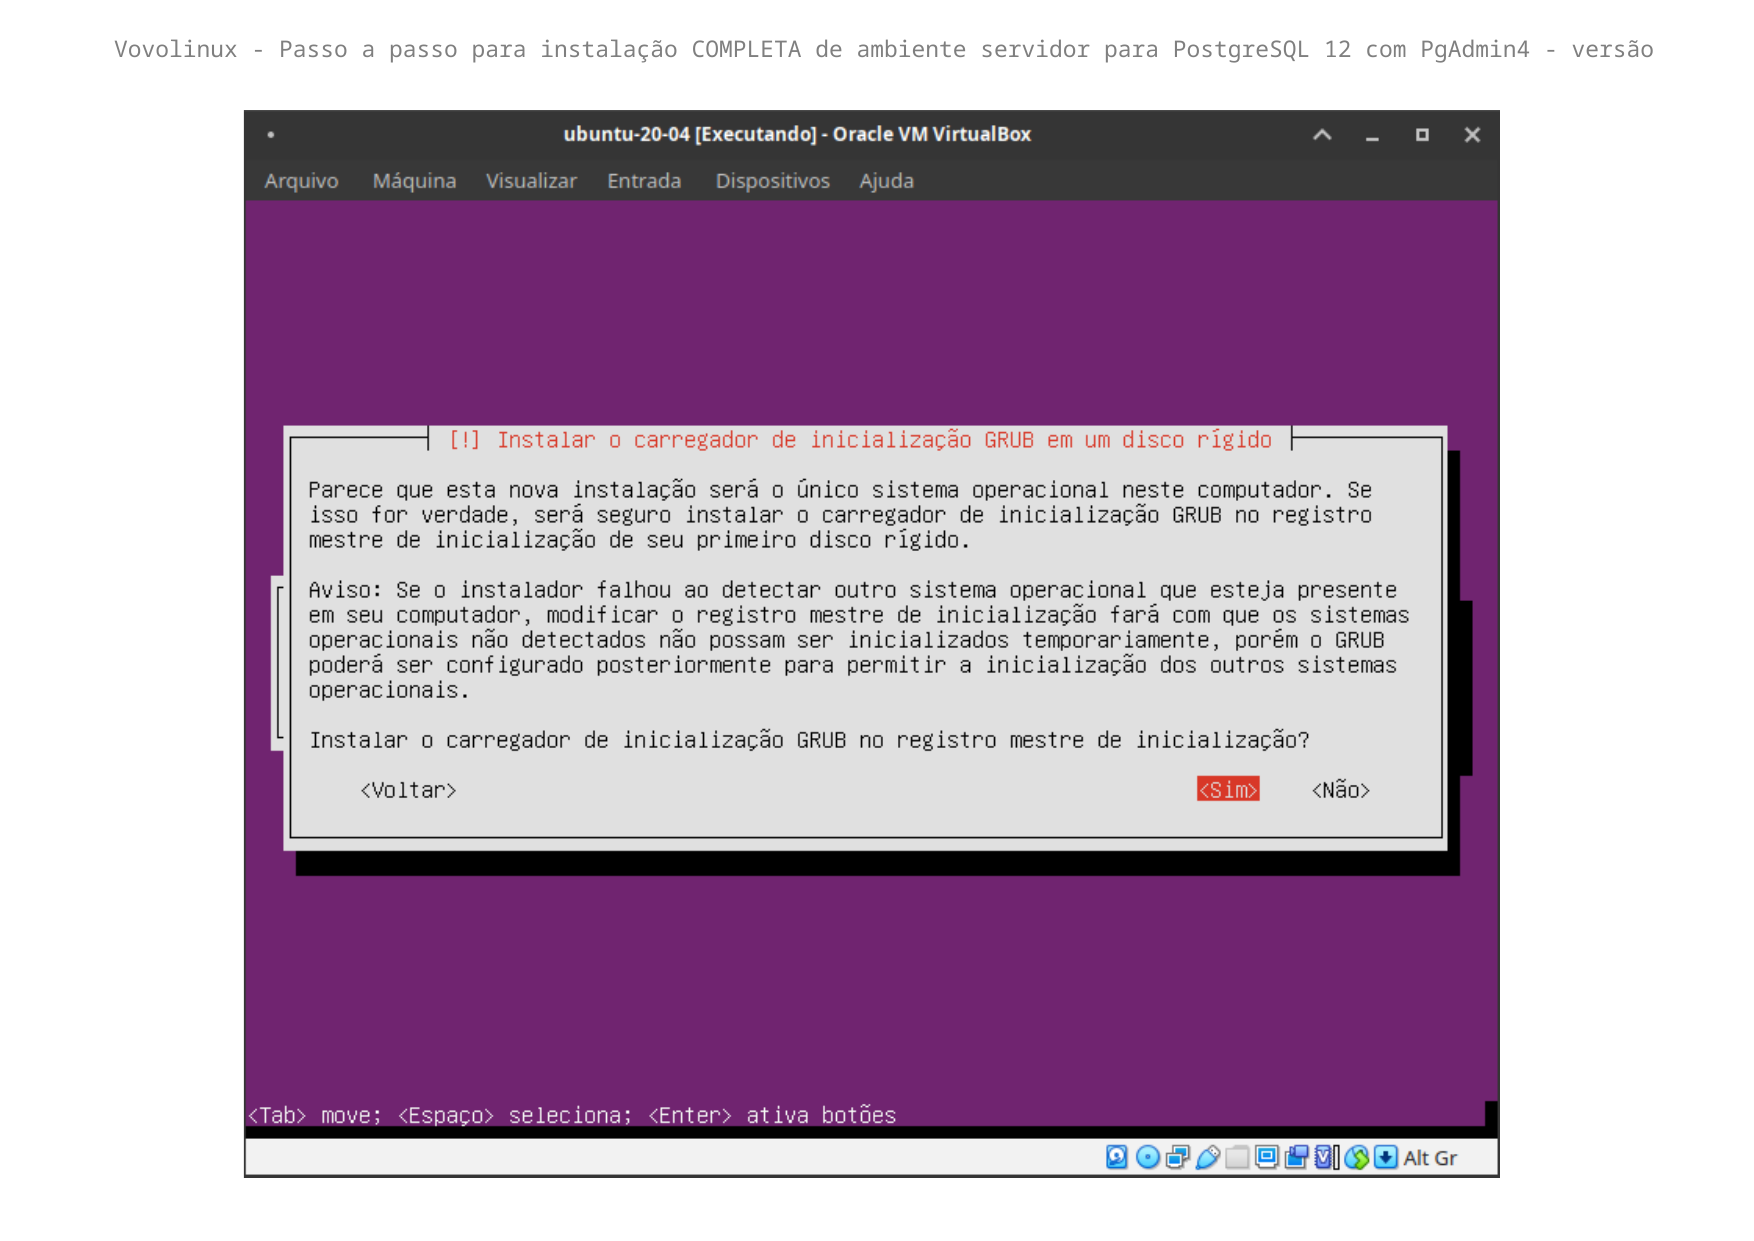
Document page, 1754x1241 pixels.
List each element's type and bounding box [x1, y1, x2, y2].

picture [243, 110, 1500, 1178]
